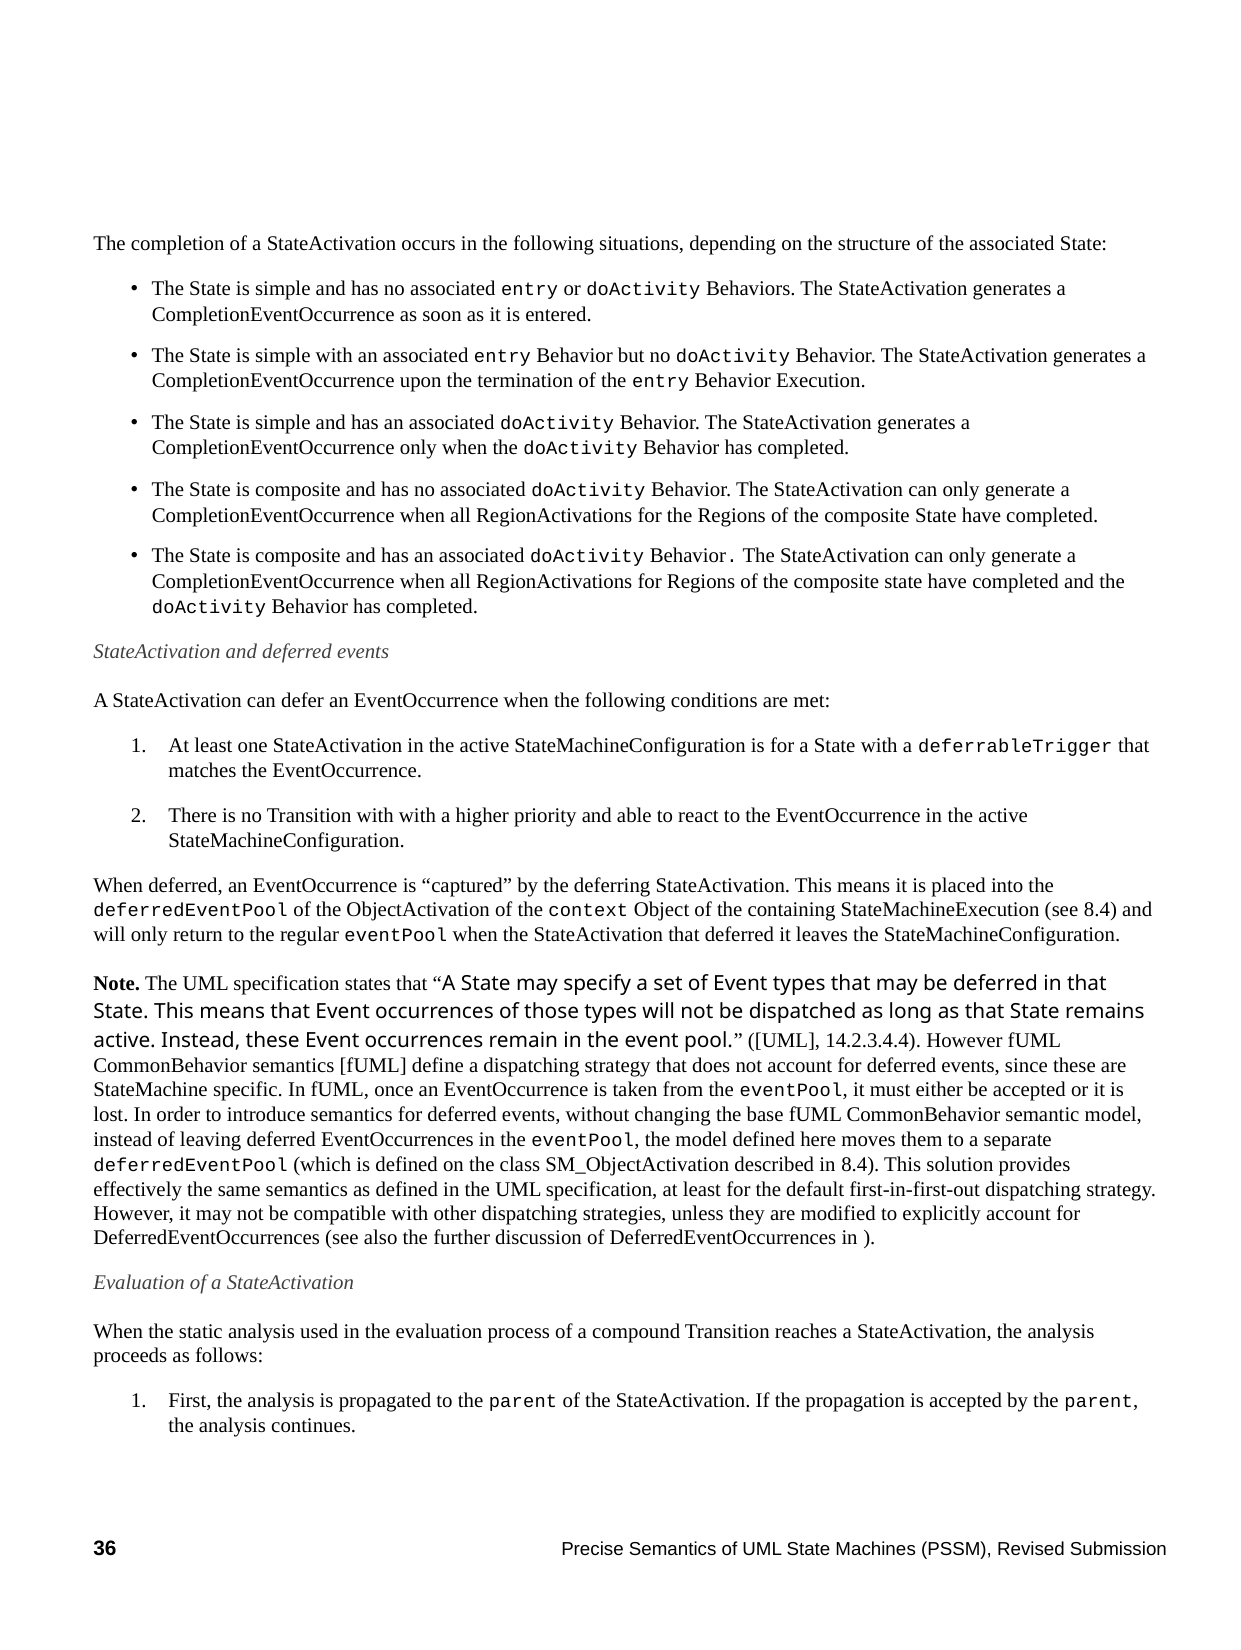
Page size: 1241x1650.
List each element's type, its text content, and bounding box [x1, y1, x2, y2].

list There is no Transition with with a higher priority and able to react to the EventOccurrence in the active StateMachineConfiguration. [131, 803, 1164, 852]
list The State is composite and has an associated doActivity Behavior. The StateActivation can only generate a CompletionEventOccurrence when all RegionActivations for Regions of the composite state have completed and the doActivity Behavior has completed. [131, 543, 1164, 619]
text When deferred, an EventOccurrence is “captured” by the deferring StateActivation. This means it is placed into the deferredEventPool of the ObjectActivation of the context Object of the containing StateMachineExecution (see 8.4) and will only return to the regular eventPool when the StateActivation that deferred it leaves the StateMachineConfiguration. [93, 873, 1164, 947]
text A StateActivation can defer an EventOccurrence when the following conditions are met: [93, 688, 1164, 712]
list The State is composite and has no associated doActivity Behavior. The StateActivation can only generate a CompletionEventOccurrence when all RegionActivations for the Regions of the composite State have completed. [131, 477, 1164, 527]
text When the static analysis used in the evaluation process of a compound Transition reaches a StateActivation, the analysis proceeds as follows: [93, 1318, 1164, 1367]
text The completion of a StateActivation occurs in the following situations, depending on the structure of the associated State: [93, 231, 1164, 255]
list The State is simple with an associated entry Behavior but no doActivity Behavior. The StateActivation generates a CompletionEventOccurrence upon the termination of the entry Behavior Execution. [131, 343, 1164, 393]
text Note. The UML specification states that “A State may specify a set of Event types that may be deferred in that State. This means that Event occurrences of those types will not be dispatched as long as that State remains active. Instead, these Event occurrences remain in the event pool.” ([UML], 14.2.3.4.4). However fUML CommonBehavior semantics [fUML] define a dispatching strategy that does not account for deferred events, since these are StateMachine specific. In fUML, once an EventOccurrence is taken from the eventPool, it must either be accepted or it is lost. In order to introduce semantics for deferred events, without changing the base fUML CommonBehavior semantic model, instead of leaving deferred EventOccurrences in the eventPool, the model defined here moves them to a separate deferredEventPool (which is defined on the class SM_ObjectActivation described in 8.4). This solution provides effectively the same semantics as defined in the UML specification, at least for the default first-in-first-out dispatching strategy. However, it may not be compatible with other dispatching strategies, unless they are modified to explicitly account for DeferredEventOccurrences (see also the further discussion of DeferredEventOccurrences in ). [93, 968, 1164, 1249]
list The State is simple and has no associated entry or doActivity Behaviors. The StateActivation generates a CompletionEventOccurrence as soon as it is entered. [131, 276, 1164, 326]
list First, the analysis is propagated to the parent of the StateActivation. If the propagation is accepted by the parent, the analysis continues. [131, 1388, 1164, 1437]
subtitle StateActivation and deferred events [93, 639, 1164, 663]
list The State is simple and has an associated doActivity Behavior. The StateActivation generates a CompletionEventOccurrence only when the doActivity Behavior has completed. [131, 410, 1164, 460]
list At least one StateActivation in the active StateMachineConfiguration is for a State with a deferrableTrigger that matches the EventOccurrence. [131, 733, 1164, 782]
subtitle Evaluation of a StateActivation [93, 1270, 1164, 1294]
